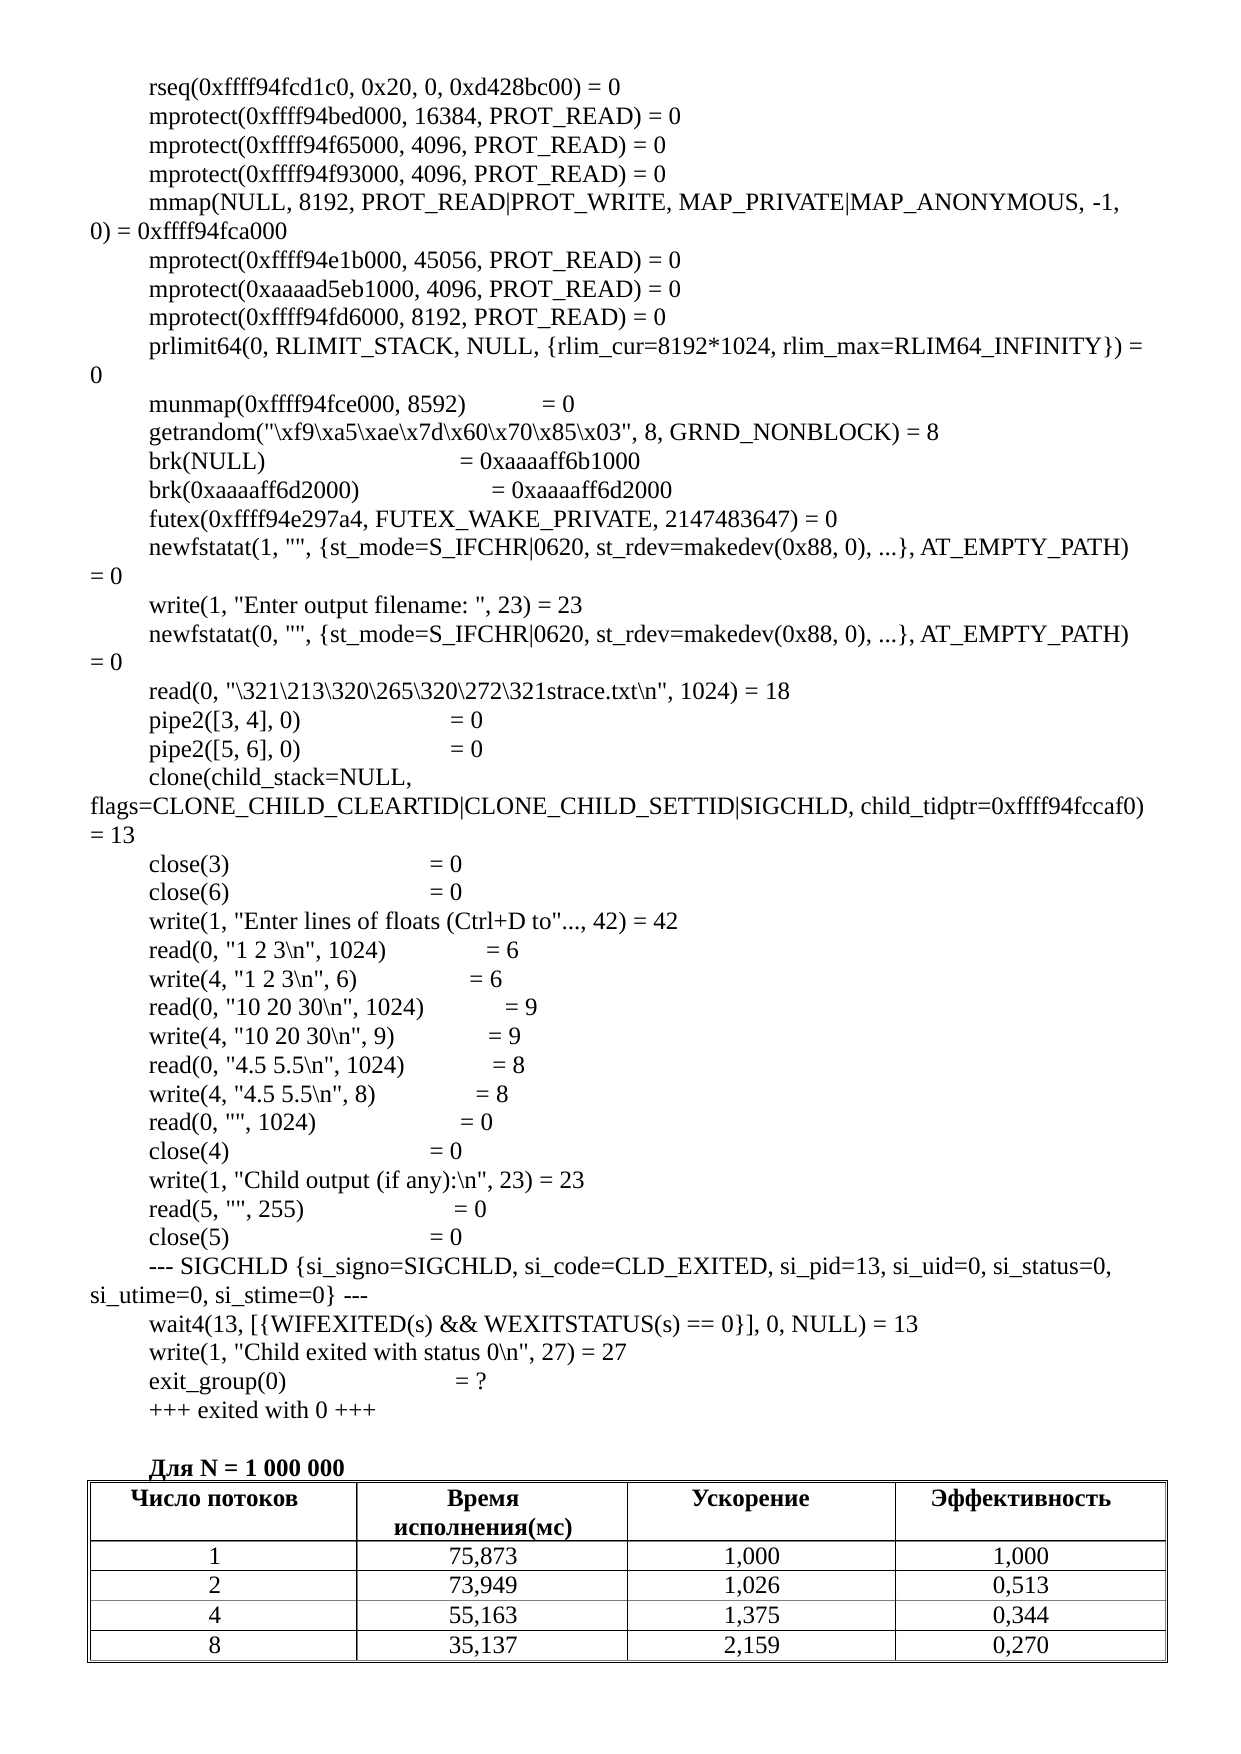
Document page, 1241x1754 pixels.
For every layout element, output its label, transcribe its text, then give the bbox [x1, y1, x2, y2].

text = 8 [492, 1051, 562, 1079]
text rseq(0xffff94fcd1c0, 0x20, 0, 0xd428bc00) = 0 [149, 73, 707, 101]
text read(0, "4.5 5.5\n", 1024) [149, 1051, 448, 1079]
text write(1, "Child exited with status 0\n", 27) = 27 [149, 1339, 948, 1366]
text = [90, 649, 110, 676]
text Эффективность [930, 1484, 1136, 1512]
text newfstatat(1, "", {st_mode=S_IFCHR|0620, st_rdev=makedev(0x88, 0), ...}, AT_EMPTY_PATH) [149, 534, 1163, 561]
text write(1, "Enter output filename: ", 23) = 23 [149, 591, 1163, 619]
text = 0 [429, 1224, 511, 1251]
text close(6) [149, 879, 254, 906]
text mmap(NULL, 8192, PROT_READ|PROT_WRITE, MAP_PRIVATE|MAP_ANONYMOUS, -1, [149, 189, 1150, 216]
text = 9 [504, 994, 562, 1021]
text flags=CLONE_CHILD_CLEARTID|CLONE_CHILD_SETTID|SIGCHLD, child_tidptr=0xffff94fccaf0) [90, 792, 1172, 820]
text 0 [90, 217, 102, 245]
text read(0, "10 20 30\n", 1024) [149, 994, 448, 1021]
text Число потоков [130, 1484, 324, 1512]
text = 0xaaaaff6d2000 [491, 476, 698, 504]
text = ? [455, 1367, 511, 1395]
text close(4) [149, 1137, 254, 1165]
text write(1, "Child output (if any):\n", 23) = 23 [149, 1166, 609, 1194]
text = 0 [429, 879, 487, 906]
text = 9 [488, 1022, 562, 1050]
text 0,344 [993, 1602, 1074, 1629]
text clone(child_stack=NULL, [149, 764, 437, 791]
text write(1, "Enter lines of floats (Ctrl+D to"..., 42) = 42 [149, 907, 703, 935]
text = 0 [460, 1109, 533, 1136]
text 1,026 [724, 1572, 805, 1599]
text = [90, 821, 129, 849]
text = 0 [429, 850, 487, 878]
text ) = 0xffff94fca000 [102, 217, 313, 245]
text write(4, "1 2 3\n", 6) [149, 965, 448, 993]
text mprotect(0xffff94e1b000, 45056, PROT_READ) = 0 [149, 246, 1170, 274]
text 75,873 [449, 1542, 598, 1570]
text read(0, "1 2 3\n", 1024) [149, 936, 448, 964]
text исполнения(мс) [394, 1513, 598, 1541]
text 0,513 [993, 1572, 1074, 1599]
text read(0, "", 1024) [149, 1109, 448, 1136]
text = 8 [475, 1080, 533, 1108]
text mprotect(0xaaaad5eb1000, 4096, PROT_READ) = 0 [149, 275, 1170, 303]
text mprotect(0xffff94f93000, 4096, PROT_READ) = 0 [149, 160, 707, 188]
picture [88, 1481, 1167, 1662]
text 4 [208, 1602, 246, 1629]
text 35,137 [449, 1631, 542, 1659]
text getrandom("\xf9\xa5\xae\x7d\x60\x70\x85\x03", 8, GRND_NONBLOCK) = 8 [149, 419, 964, 446]
text newfstatat(0, "", {st_mode=S_IFCHR|0620, st_rdev=makedev(0x88, 0), ...}, AT_EMPTY_PATH) [149, 620, 1163, 648]
text = 0 [450, 706, 508, 734]
text 2 [208, 1572, 246, 1599]
text --- SIGCHLD {si_signo=SIGCHLD, si_code=CLD_EXITED, si_pid=13, si_uid=0, si_status=0, [149, 1252, 1137, 1280]
text read(0, "\321\213\320\265\320\272\321strace.txt\n", 1024) = 18 [149, 677, 814, 705]
text = 0 [454, 1195, 511, 1223]
text mprotect(0xffff94bed000, 16384, PROT_READ) = 0 [149, 102, 707, 130]
text read(5, "", 255) [149, 1195, 328, 1223]
text 0,270 [993, 1631, 1074, 1659]
text Ускорение [691, 1484, 837, 1512]
text exit_group(0) [149, 1367, 311, 1395]
text = 6 [469, 965, 562, 993]
text write(4, "4.5 5.5\n", 8) [149, 1080, 448, 1108]
text pipe2([3, 4], 0) [149, 706, 325, 734]
text si_utime=0, si_stime=0} --- [90, 1281, 393, 1309]
text prlimit64(0, RLIMIT_STACK, NULL, {rlim_cur=8192*1024, rlim_max=RLIM64_INFINITY}) = [149, 332, 1170, 360]
text = [90, 562, 110, 590]
text 13 [129, 821, 1172, 849]
text = 6 [486, 936, 562, 964]
text 8 [208, 1631, 246, 1659]
text +++ exited with 0 +++ [149, 1396, 401, 1424]
text 0 [110, 562, 147, 590]
text 73,949 [449, 1572, 542, 1599]
text mprotect(0xffff94f65000, 4096, PROT_READ) = 0 [149, 131, 707, 159]
text close(5) [149, 1224, 328, 1251]
text wait4(13, [{WIFEXITED(s) && WEXITSTATUS(s) == 0}], 0, NULL) = 13 [149, 1310, 948, 1338]
text write(4, "10 20 30\n", 9) [149, 1022, 448, 1050]
text brk(NULL) [149, 447, 385, 475]
text mprotect(0xffff94fd6000, 8192, PROT_READ) = 0 [149, 304, 1170, 331]
text futex(0xffff94e297a4, FUTEX_WAKE_PRIVATE, 2147483647) = 0 [149, 505, 1163, 533]
text = 0 [542, 390, 599, 418]
text 2,159 [724, 1631, 805, 1659]
text close(3) [149, 850, 254, 878]
text Время [447, 1484, 598, 1512]
text 0 [90, 361, 127, 389]
text munmap(0xffff94fce000, 8592) [149, 390, 492, 418]
text = 0 [429, 1137, 533, 1165]
text 0 [110, 649, 147, 676]
text = 0 [450, 735, 508, 763]
text Для N = 1 000 000 [149, 1454, 369, 1482]
text = 0xaaaaff6b1000 [459, 447, 698, 475]
text 1,000 [993, 1542, 1074, 1570]
text pipe2([5, 6], 0) [149, 735, 325, 763]
text 1 [208, 1542, 246, 1570]
text 55,163 [449, 1602, 542, 1629]
text 1,000 [724, 1542, 805, 1570]
text brk(0xaaaaff6d2000) [149, 476, 385, 504]
text 1,375 [724, 1602, 805, 1629]
